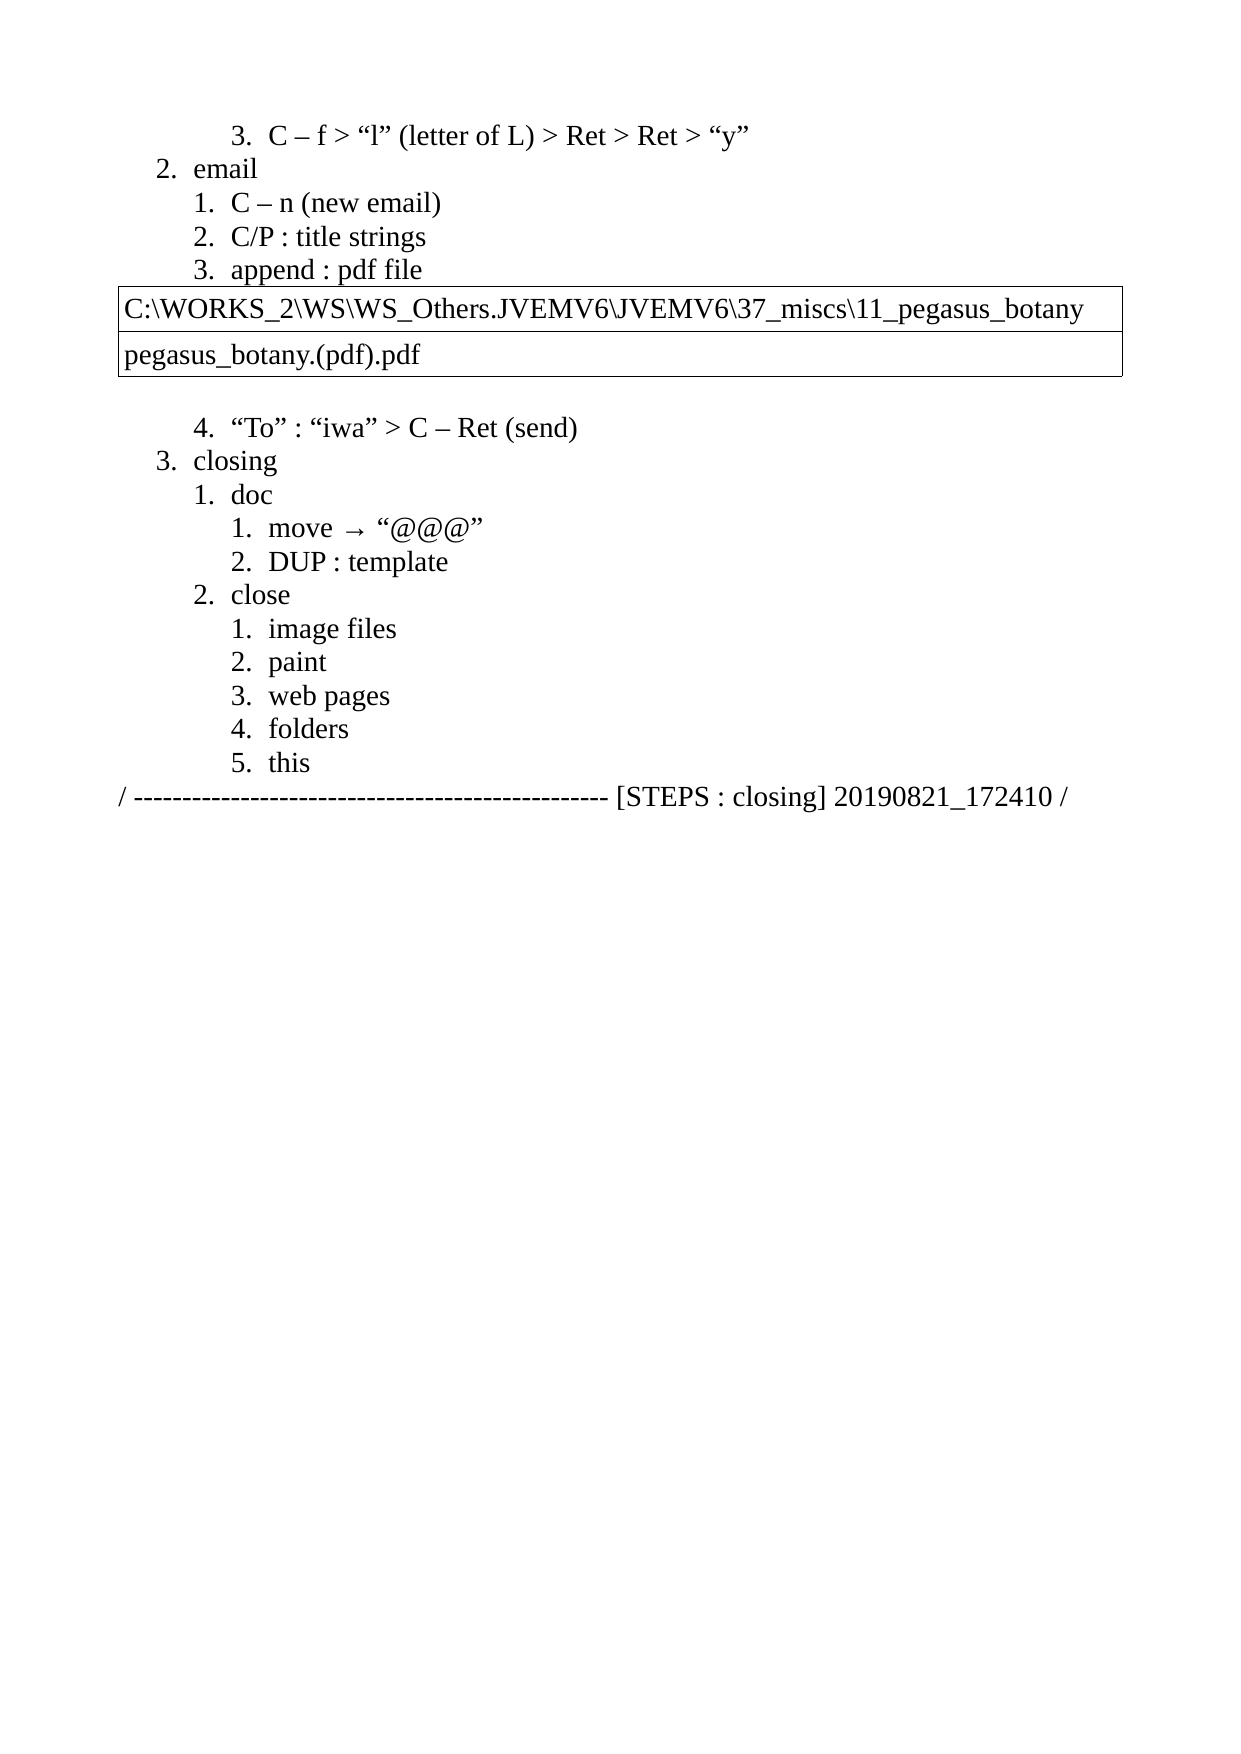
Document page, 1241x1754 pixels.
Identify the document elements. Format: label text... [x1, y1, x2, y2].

list append : pdf file [193, 252, 1122, 286]
list C – n (new email) [193, 185, 1122, 219]
list web pages [231, 678, 1122, 712]
table_header C:\WORKS_2\WS\WS_Others.JVEMV6\JVEMV6\37_miscs\11_pegasus_botany [119, 287, 1122, 331]
list this [231, 745, 1122, 779]
list image files [231, 611, 1122, 644]
list C/P : title strings [193, 219, 1122, 252]
list doc [193, 477, 1122, 510]
list DUP : template [231, 544, 1122, 577]
list closing [156, 443, 1122, 477]
text / ------------------------------------------------- [STEPS : closing] 20190821_172410 / [118, 779, 1122, 812]
list folders [231, 712, 1122, 745]
table_cell pegasus_botany.(pdf).pdf [119, 332, 1122, 376]
list move → “@@@” [231, 510, 1122, 544]
list C – f > “l” (letter of L) > Ret > Ret > “y” [231, 118, 1122, 152]
list “To” : “iwa” > C – Ret (send) [193, 410, 1122, 443]
list paint [231, 644, 1122, 678]
list close [193, 577, 1122, 611]
list email [156, 152, 1122, 185]
